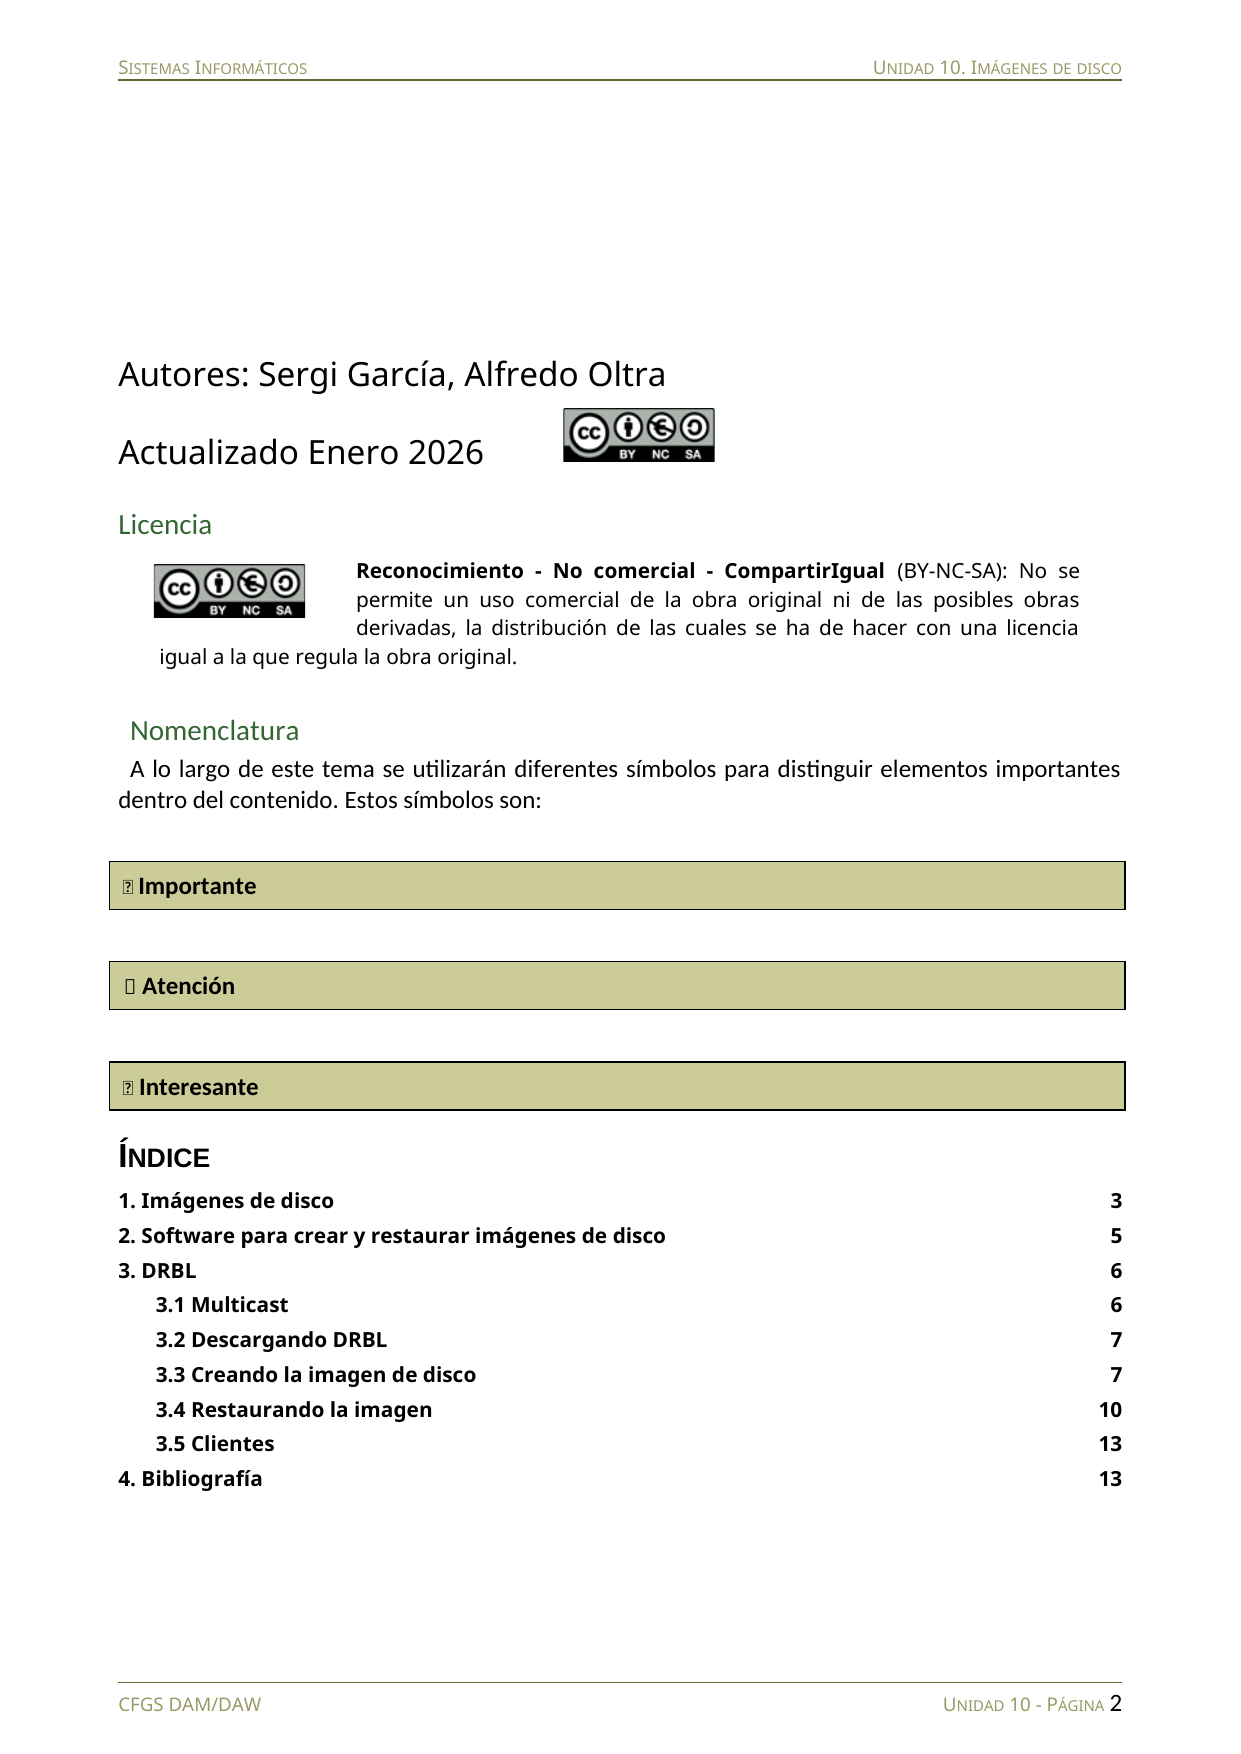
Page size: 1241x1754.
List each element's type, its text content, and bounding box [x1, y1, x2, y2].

text Licencia [118, 506, 1122, 542]
text 📖 Importante [110, 862, 1124, 909]
text Índice [118, 1136, 1122, 1174]
text 3.3 Creando la imagen de disco 7 [156, 1360, 1122, 1388]
text 3.5 Clientes 13 [156, 1429, 1122, 1458]
picture [153, 564, 306, 618]
text 1. Imágenes de disco 3 [118, 1187, 1122, 1215]
text 💬 Interesante [110, 1063, 1124, 1109]
text Reconocimiento - No comercial - CompartirIgual (BY-NC-SA): No se permite un uso comercial de la obra original ni de las posibles obras derivadas, la distribución de las cuales se ha de hacer con una licencia igual a la que regula la obra original. [159, 556, 1080, 670]
text A lo largo de este tema se utilizarán diferentes símbolos para distinguir elementos importantes dentro del contenido. Estos símbolos son: [118, 754, 1122, 815]
picture [563, 408, 715, 462]
text Autores: Sergi García, Alfredo Oltra [118, 351, 1122, 396]
text 3.1 Multicast 6 [156, 1291, 1122, 1319]
text 3.2 Descargando DRBL 7 [156, 1325, 1122, 1354]
text 3. DRBL 6 [118, 1256, 1122, 1284]
text ❕ Atención [110, 962, 1124, 1009]
text Nomenclatura [118, 712, 1122, 747]
text 3.4 Restaurando la imagen 10 [156, 1395, 1122, 1423]
text 4. Bibliografía 13 [118, 1464, 1122, 1492]
text Actualizado Enero 2026 [118, 428, 1122, 474]
text 2. Software para crear y restaurar imágenes de disco 5 [118, 1221, 1122, 1250]
